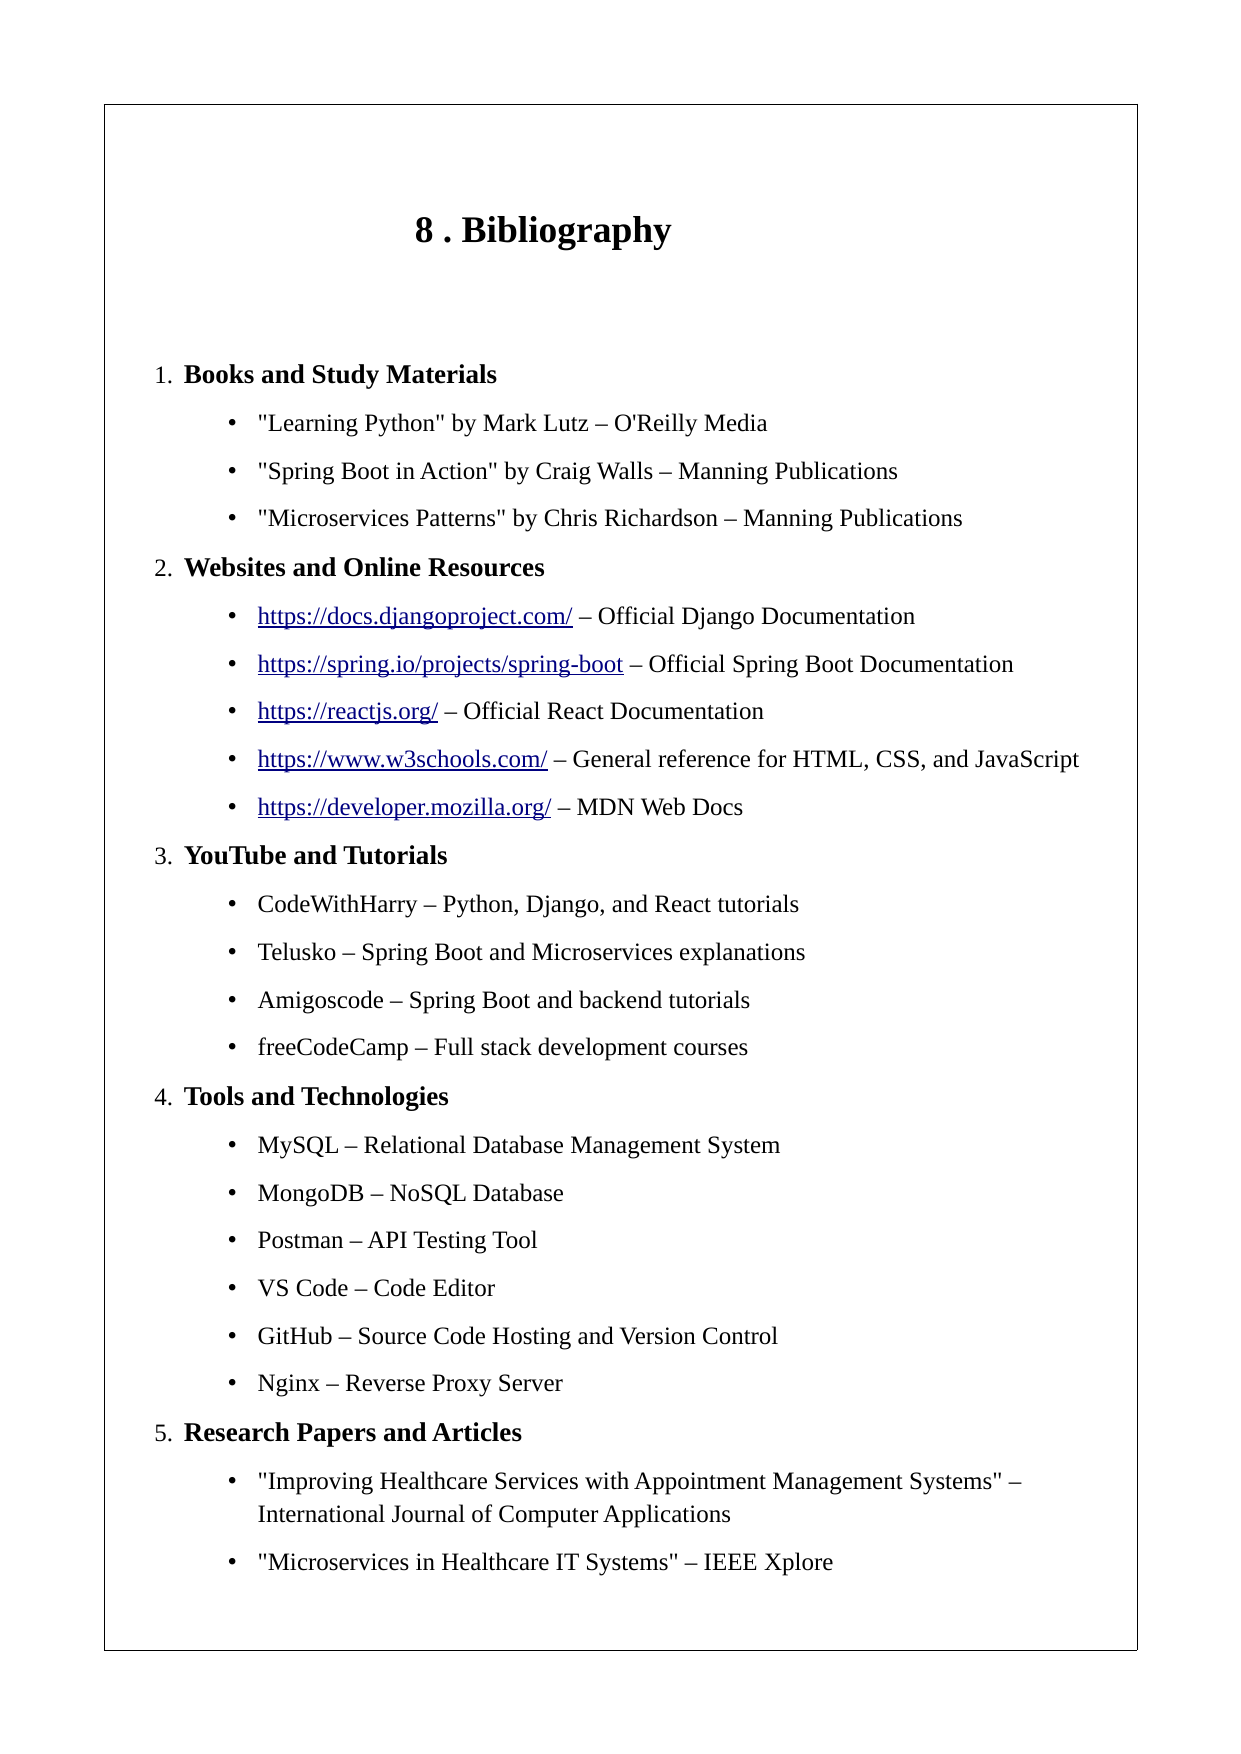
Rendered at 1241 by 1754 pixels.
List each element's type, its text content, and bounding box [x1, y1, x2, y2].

list Postman – API Testing Tool [228, 1226, 1131, 1254]
list "Spring Boot in Action" by Craig Walls – Manning Publications [228, 456, 1131, 484]
list https://reactjs.org/ – Official React Documentation [228, 696, 1131, 725]
list CodeWithHarry – Python, Django, and React tutorials [228, 889, 1131, 918]
list MySQL – Relational Database Management System [228, 1130, 1131, 1159]
list Websites and Online Resources [154, 551, 1131, 582]
list https://docs.djangoproject.com/ – Official Django Documentation [228, 601, 1131, 630]
list MongoDB – NoSQL Database [228, 1178, 1131, 1207]
list "Microservices Patterns" by Chris Richardson – Manning Publications [228, 503, 1131, 532]
list YouTube and Tutorials [154, 839, 1131, 870]
list VS Code – Code Editor [228, 1273, 1131, 1302]
list Nginx – Reverse Proxy Server [228, 1368, 1131, 1397]
list https://developer.mozilla.org/ – MDN Web Docs [228, 792, 1131, 820]
list GitHub – Source Code Hosting and Version Control [228, 1321, 1131, 1349]
subtitle 8 . Bibliography [110, 207, 1131, 250]
list https://spring.io/projects/spring-boot – Official Spring Boot Documentation [228, 649, 1131, 678]
list "Learning Python" by Mark Lutz – O'Reilly Media [228, 408, 1131, 437]
list Books and Study Materials [154, 358, 1131, 389]
list Amigoscode – Spring Boot and backend tutorials [228, 985, 1131, 1013]
list freeCodeCamp – Full stack development courses [228, 1032, 1131, 1061]
list https://www.w3schools.com/ – General reference for HTML, CSS, and JavaScript [228, 744, 1131, 773]
list "Microservices in Healthcare IT Systems" – IEEE Xplore [228, 1547, 1131, 1576]
list "Improving Healthcare Services with Appointment Management Systems" – International Journal of Computer Applications [228, 1466, 1131, 1528]
list Telusko – Spring Boot and Microservices explanations [228, 937, 1131, 966]
list Tools and Technologies [154, 1080, 1131, 1111]
list Research Papers and Articles [154, 1416, 1131, 1447]
